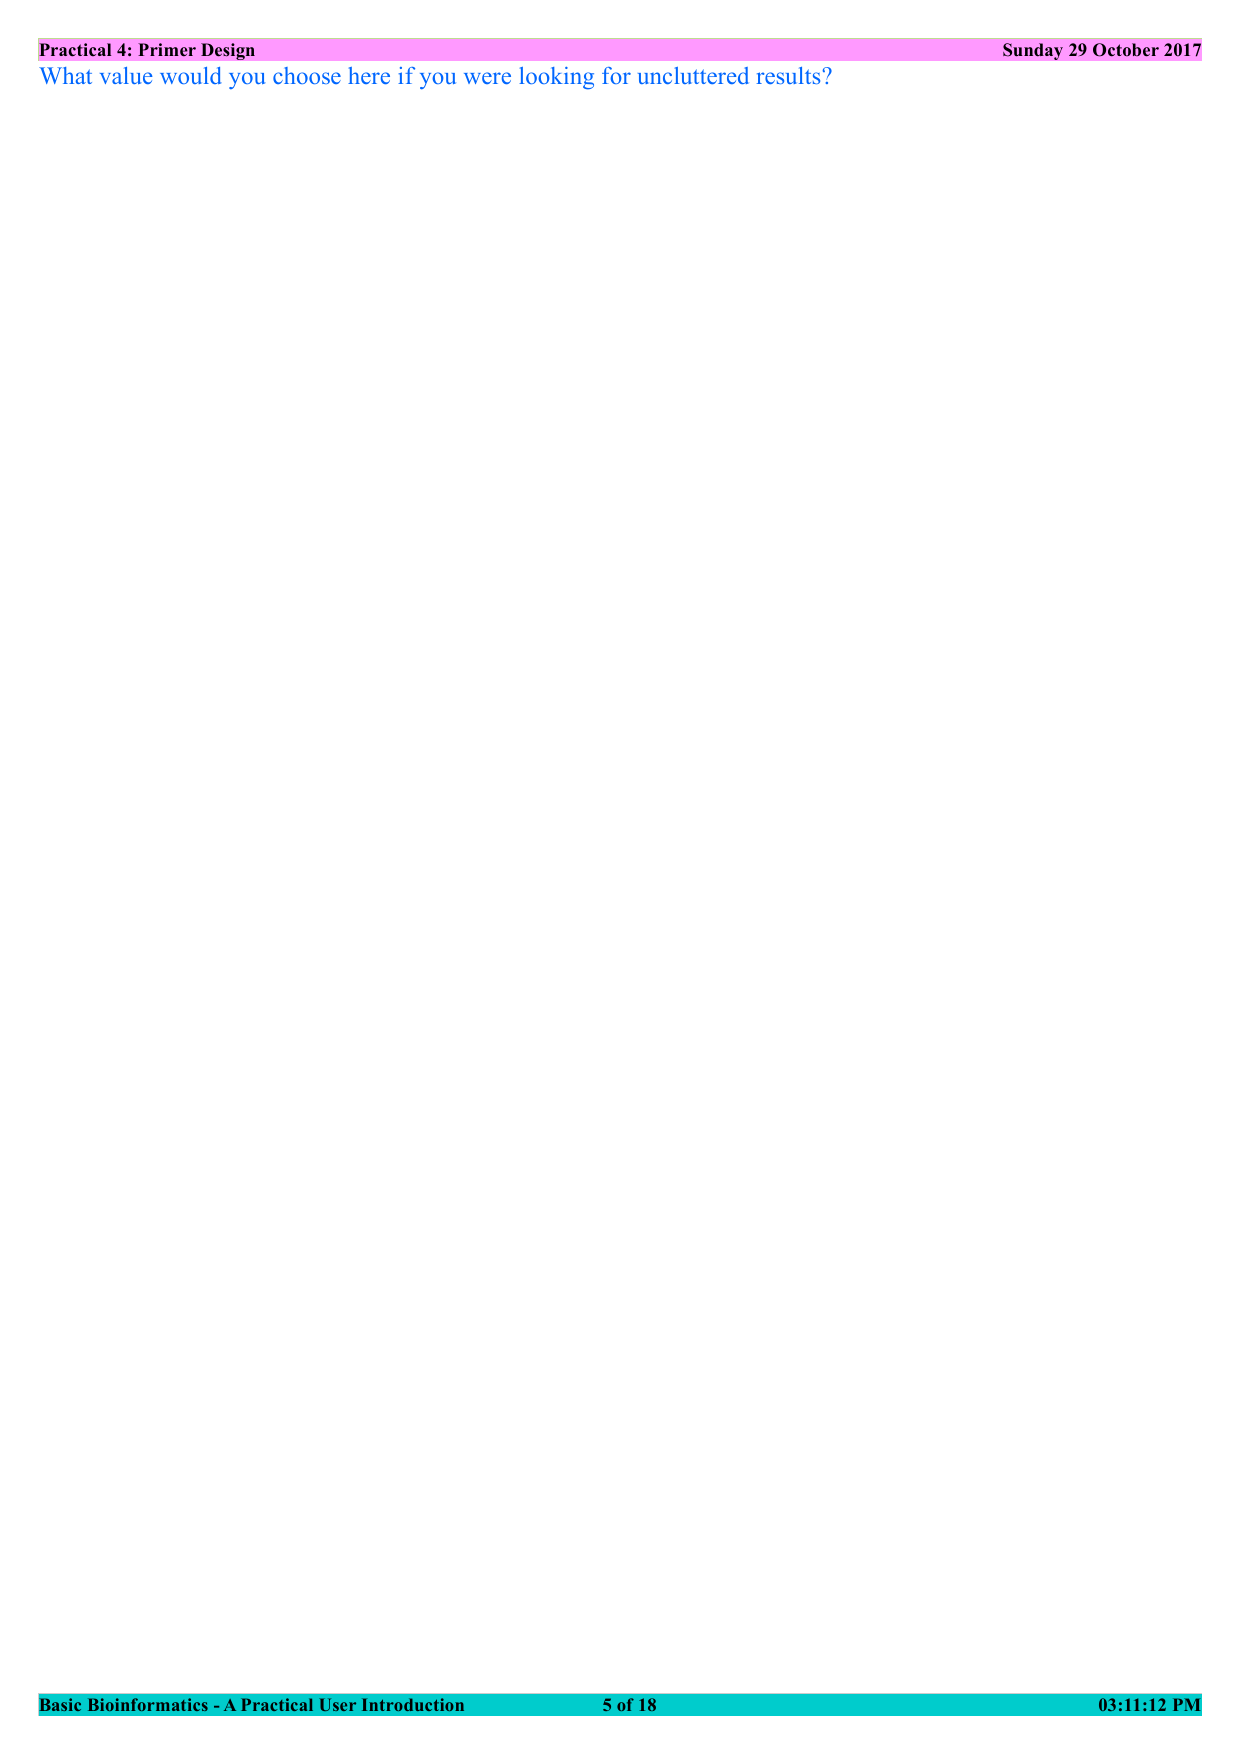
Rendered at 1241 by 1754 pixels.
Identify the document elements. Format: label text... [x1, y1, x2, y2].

text What value would you choose here if you were looking for uncluttered results? [38, 61, 1202, 89]
